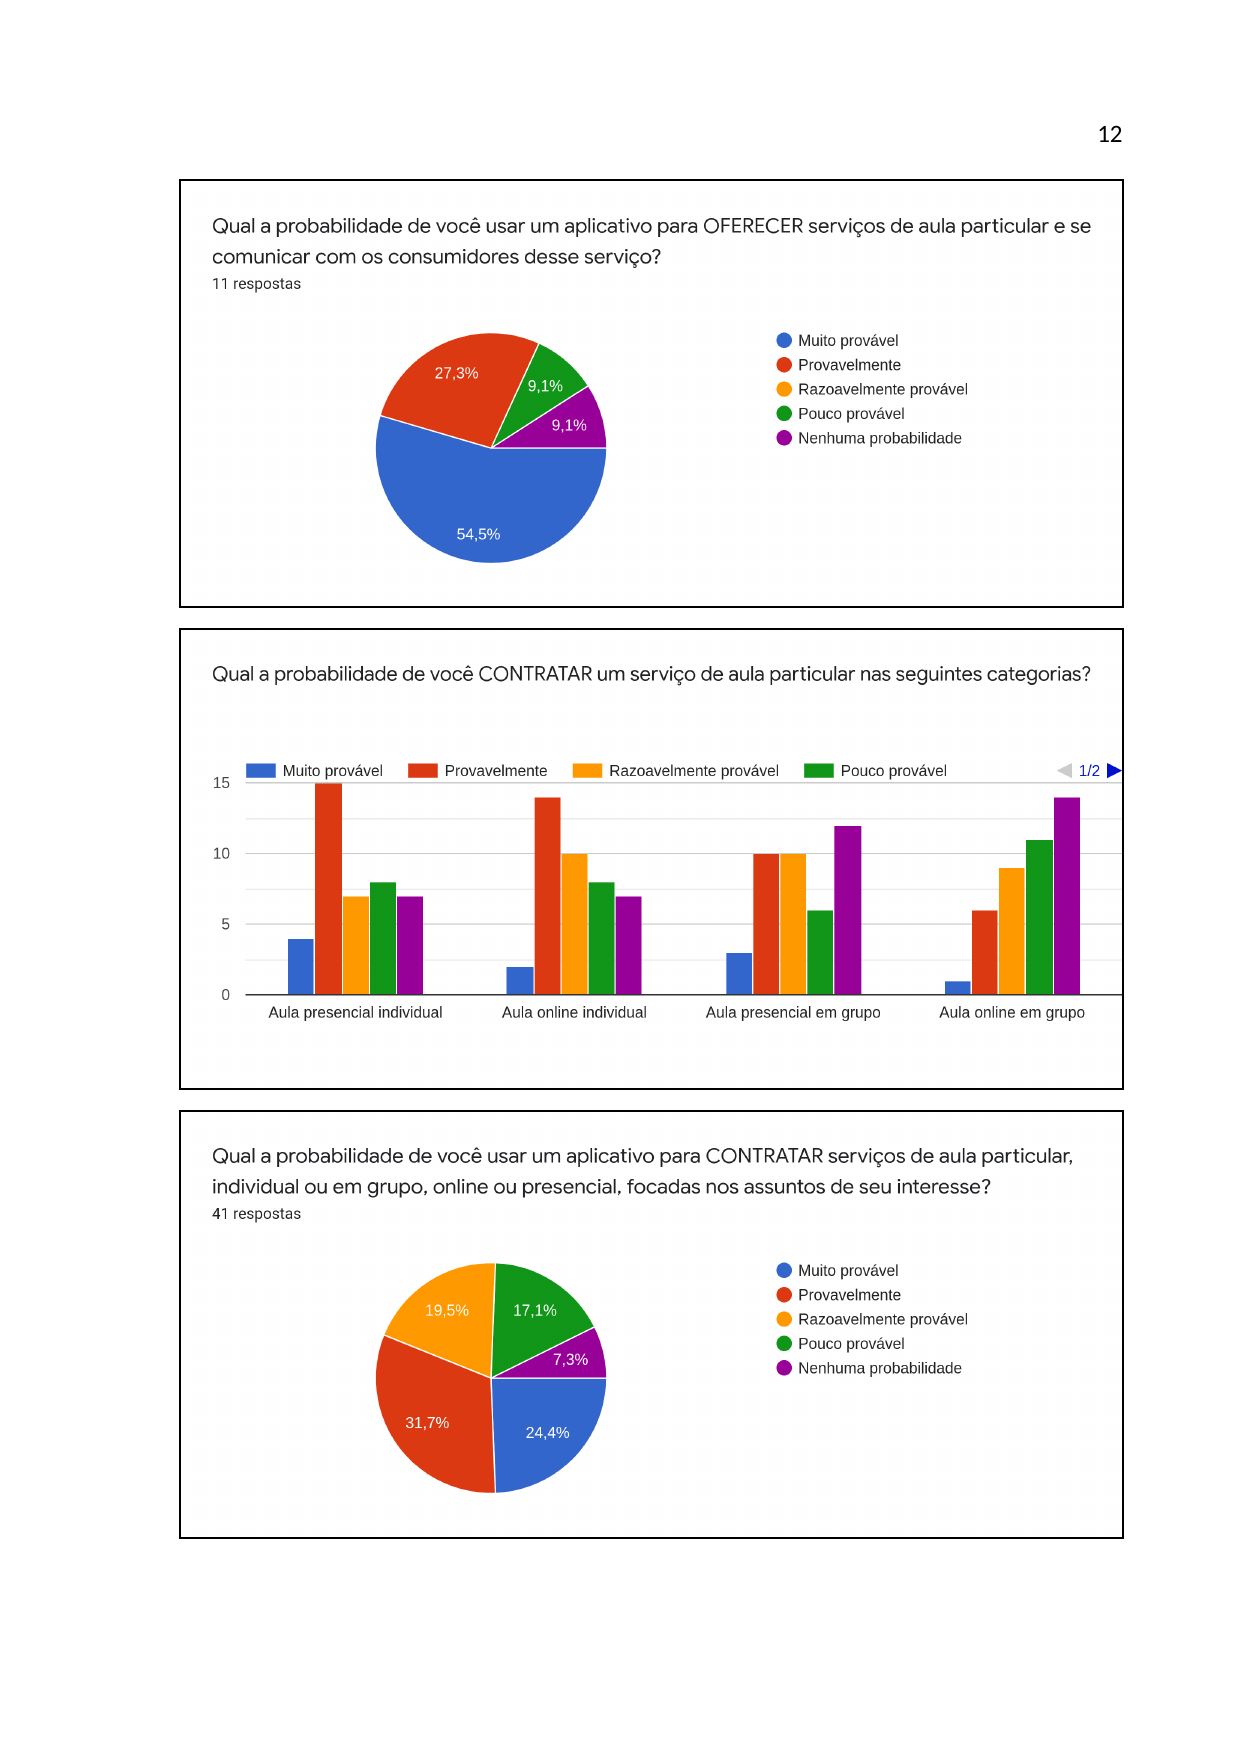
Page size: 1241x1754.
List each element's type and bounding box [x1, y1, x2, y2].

picture [181, 181, 1122, 606]
picture [181, 630, 1122, 1088]
picture [181, 1112, 1122, 1537]
